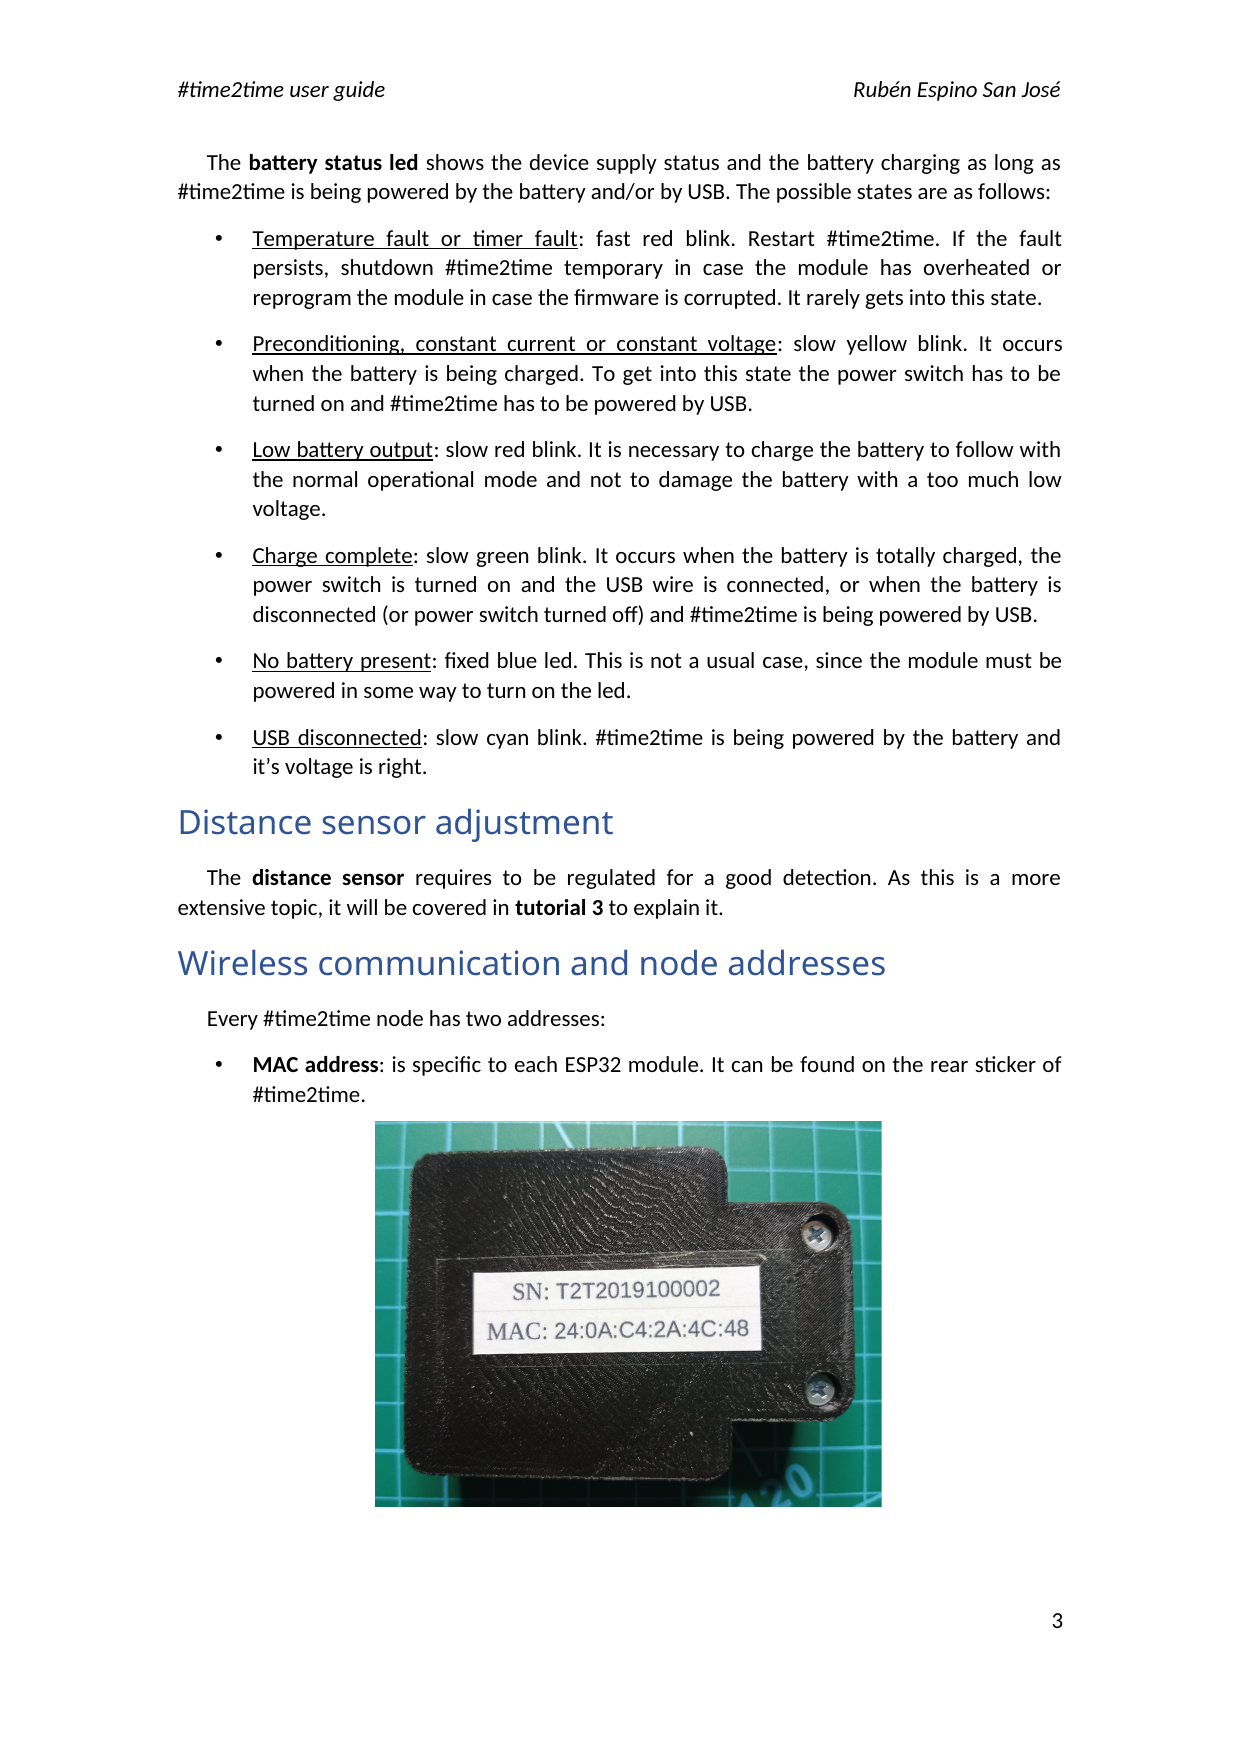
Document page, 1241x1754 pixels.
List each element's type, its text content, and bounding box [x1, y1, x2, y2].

picture [375, 1121, 882, 1507]
text Distance sensor adjustment [177, 799, 1063, 844]
text The distance sensor requires to be regulated for a good detection. As this is a more extensive topic, it will be covered in tutorial 3 to explain it. [177, 863, 1063, 921]
list MAC address: is specific to each ESP32 module. It can be found on the rear sticker of #time2time. [215, 1051, 1063, 1108]
list Low battery output: slow red blink. It is necessary to charge the battery to follow with the normal operational mode and not to damage the battery with a too much low voltage. [215, 435, 1063, 522]
text The battery status led shows the device supply status and the battery charging as long as #time2time is being powered by the battery and/or by USB. The possible states are as follows: [177, 148, 1063, 205]
list USB disconnected: slow cyan blink. #time2time is being powered by the battery and it’s voltage is right. [215, 723, 1063, 780]
list Temperature fault or timer fault: fast red blink. Restart #time2time. If the fault persists, shutdown #time2time temporary in case the module has overheated or reprogram the module in case the firmware is corrupted. It rarely gets into this state. [215, 224, 1063, 311]
list Charge complete: slow green blink. It occurs when the battery is totally charged, the power switch is turned on and the USB wire is connected, or when the battery is disconnected (or power switch turned off) and #time2time is being powered by USB. [215, 541, 1063, 628]
text Wireless communication and node addresses [177, 939, 1063, 985]
list Preconditioning, constant current or constant voltage: slow yellow blink. It occurs when the battery is being charged. To get into this state the power switch has to be turned on and #time2time has to be powered by USB. [215, 329, 1063, 417]
text Every #time2time node has two addresses: [177, 1004, 1063, 1032]
list No battery present: fixed blue led. This is not a usual case, since the module must be powered in some way to turn on the led. [215, 647, 1063, 704]
